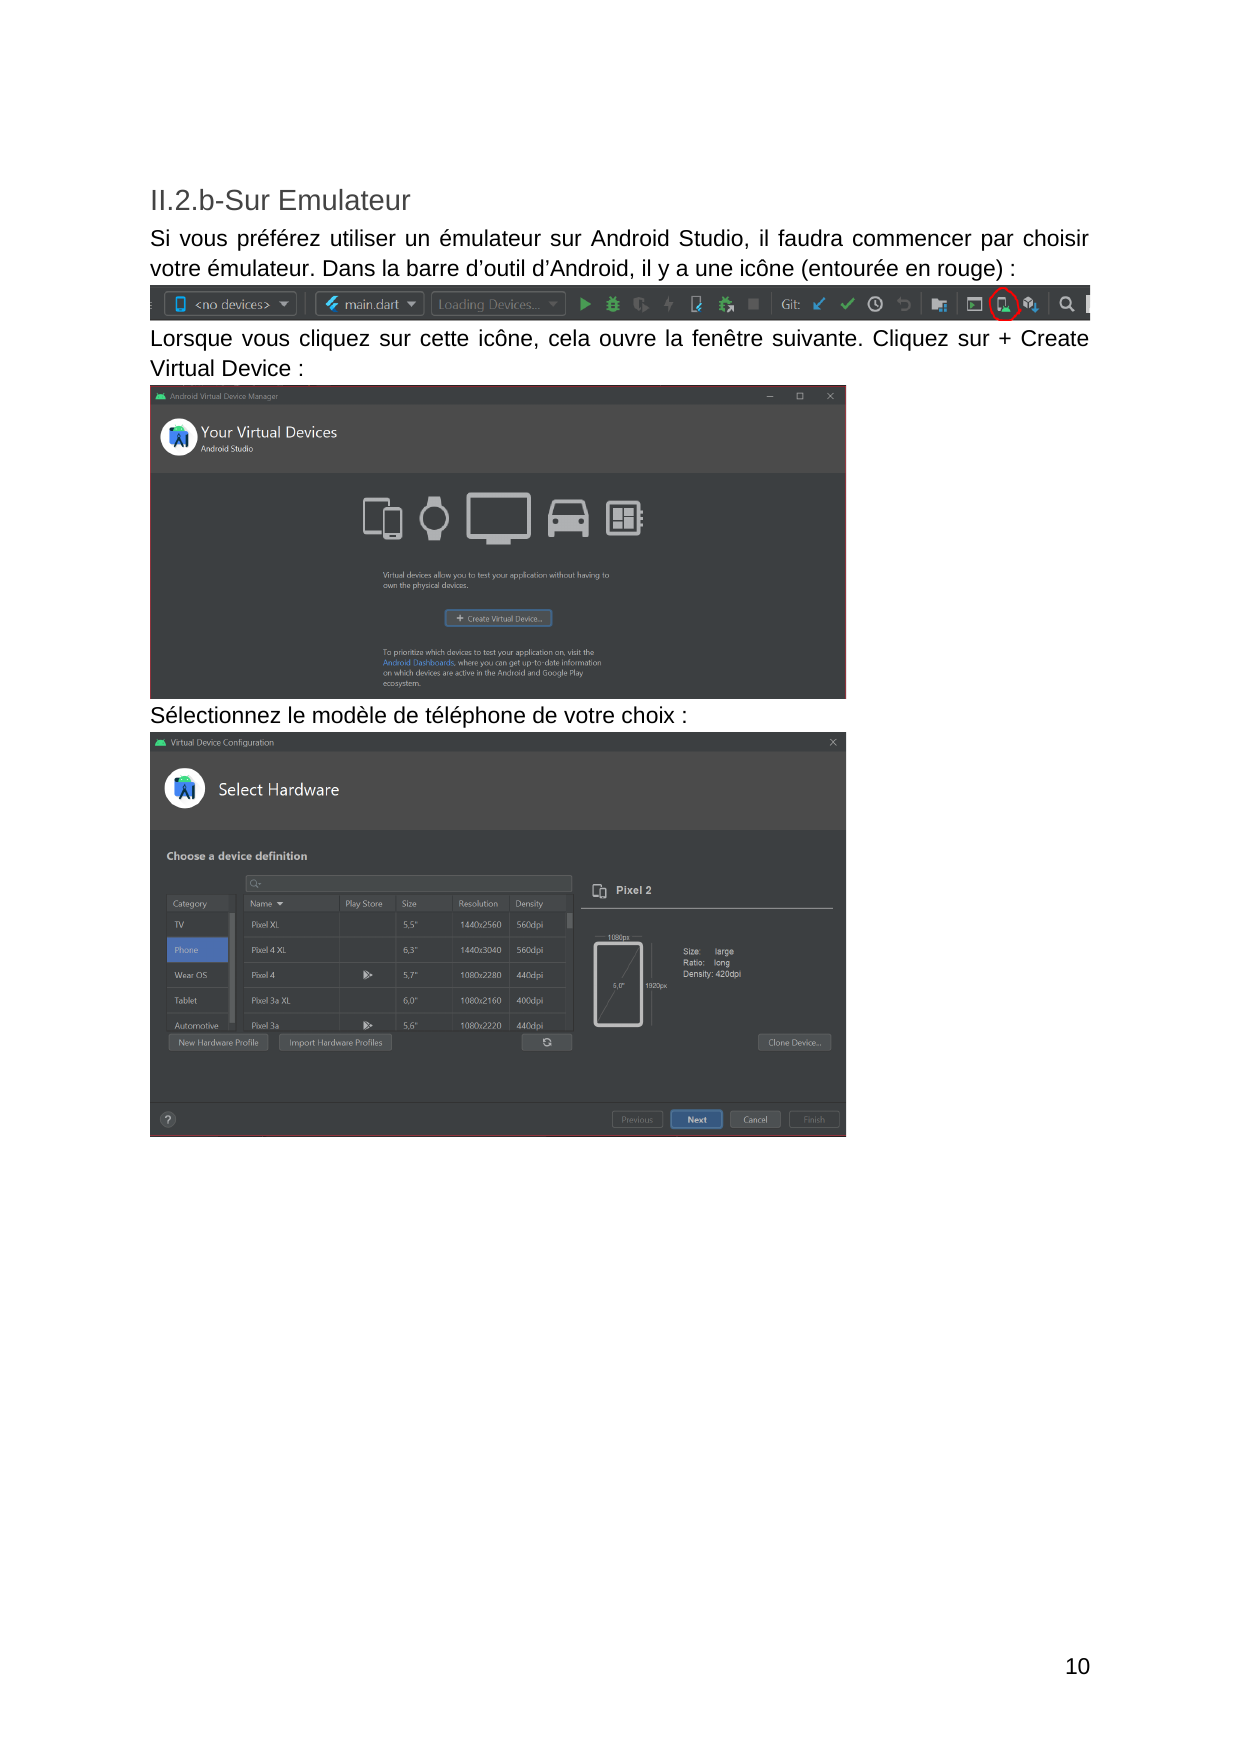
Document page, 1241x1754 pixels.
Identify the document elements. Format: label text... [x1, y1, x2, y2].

picture [150, 285, 1091, 321]
text Sélectionnez le modèle de téléphone de votre choix : [150, 702, 1090, 729]
picture [150, 385, 847, 699]
subtitle II.2.b-Sur Emulateur [150, 183, 1090, 217]
text Si vous préférez utiliser un émulateur sur Android Studio, il faudra commencer par choisir votre émulateur. Dans la barre d’outil d’Android, il y a une icône (entourée en rouge) : [150, 225, 1090, 282]
picture [150, 732, 847, 1137]
text Lorsque vous cliquez sur cette icône, cela ouvre la fenêtre suivante. Cliquez sur + Create Virtual Device : [150, 325, 1090, 381]
